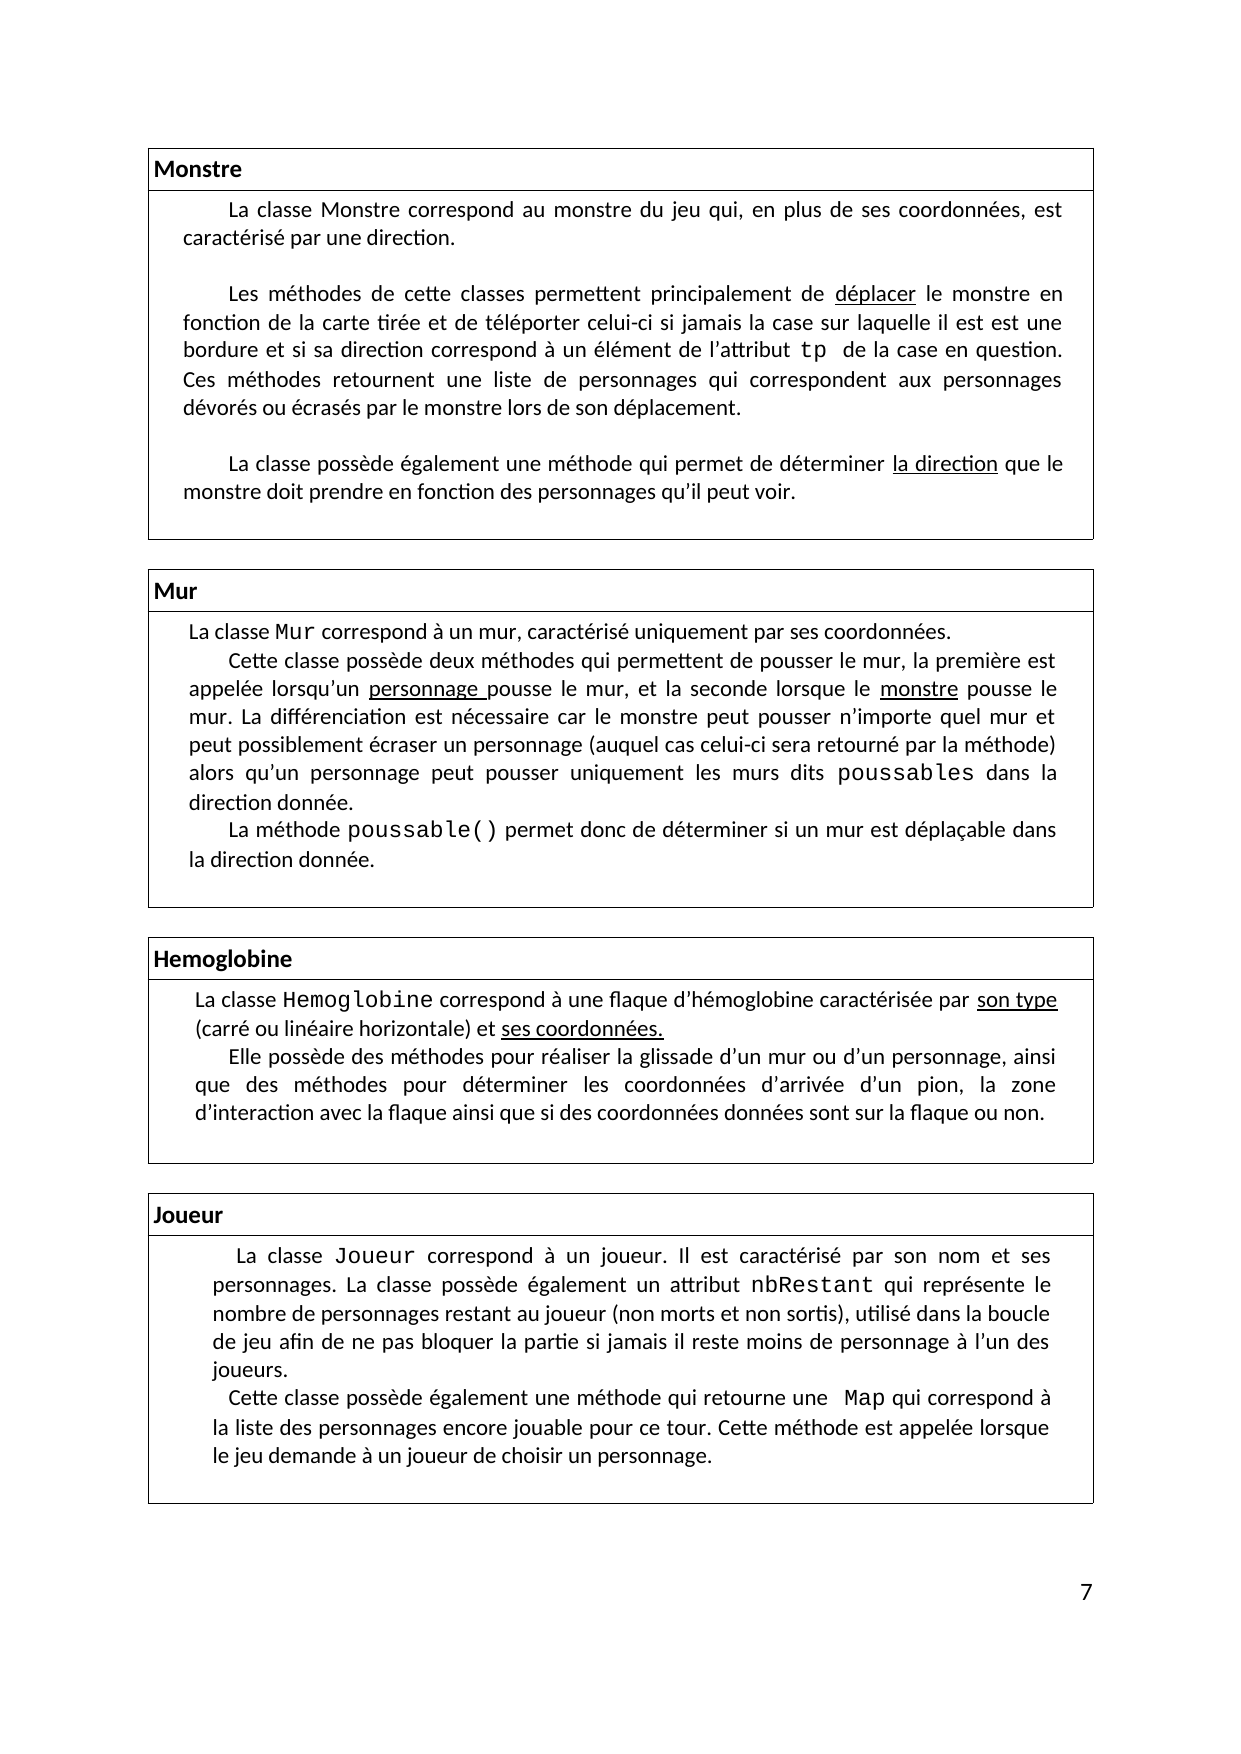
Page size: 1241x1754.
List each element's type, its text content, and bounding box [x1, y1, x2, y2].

table_cell La classe Mur correspond à un mur, caractérisé uniquement par ses coordonnées. Cette classe possède deux méthodes qui permettent de pousser le mur, la première est appelée lorsqu’un personnage pousse le mur, et la seconde lorsque le monstre pousse le mur. La différenciation est nécessaire car le monstre peut pousser n’importe quel mur et peut possiblement écraser un personnage (auquel cas celui-ci sera retourné par la méthode) alors qu’un personnage peut pousser uniquement les murs dits poussables dans la direction donnée. La méthode poussable() permet donc de déterminer si un mur est déplaçable dans la direction donnée. [149, 612, 1093, 907]
table_cell La classe Hemoglobine correspond à une flaque d’hémoglobine caractérisée par son type (carré ou linéaire horizontale) et ses coordonnées. Elle possède des méthodes pour réaliser la glissade d’un mur ou d’un personnage, ainsi que des méthodes pour déterminer les coordonnées d’arrivée d’un pion, la zone d’interaction avec la flaque ainsi que si des coordonnées données sont sur la flaque ou non. [149, 980, 1093, 1163]
table_cell La classe Joueur correspond à un joueur. Il est caractérisé par son nom et ses personnages. La classe possède également un attribut nbRestant qui représente le nombre de personnages restant au joueur (non morts et non sortis), utilisé dans la boucle de jeu afin de ne pas bloquer la partie si jamais il reste moins de personnage à l’un des joueurs. Cette classe possède également une méthode qui retourne une Map qui correspond à la liste des personnages encore jouable pour ce tour. Cette méthode est appelée lorsque le jeu demande à un joueur de choisir un personnage. [149, 1236, 1093, 1502]
table_header Mur [149, 570, 1093, 611]
table_cell La classe Monstre correspond au monstre du jeu qui, en plus de ses coordonnées, est caractérisé par une direction. Les méthodes de cette classes permettent principalement de déplacer le monstre en fonction de la carte tirée et de téléporter celui-ci si jamais la case sur laquelle il est est une bordure et si sa direction correspond à un élément de l’attribut tp de la case en question. Ces méthodes retournent une liste de personnages qui correspondent aux personnages dévorés ou écrasés par le monstre lors de son déplacement. La classe possède également une méthode qui permet de déterminer la direction que le monstre doit prendre en fonction des personnages qu’il peut voir. [149, 191, 1093, 539]
table_header Monstre [149, 149, 1093, 190]
table_header Hemoglobine [149, 938, 1093, 979]
table_header Joueur [149, 1194, 1093, 1235]
